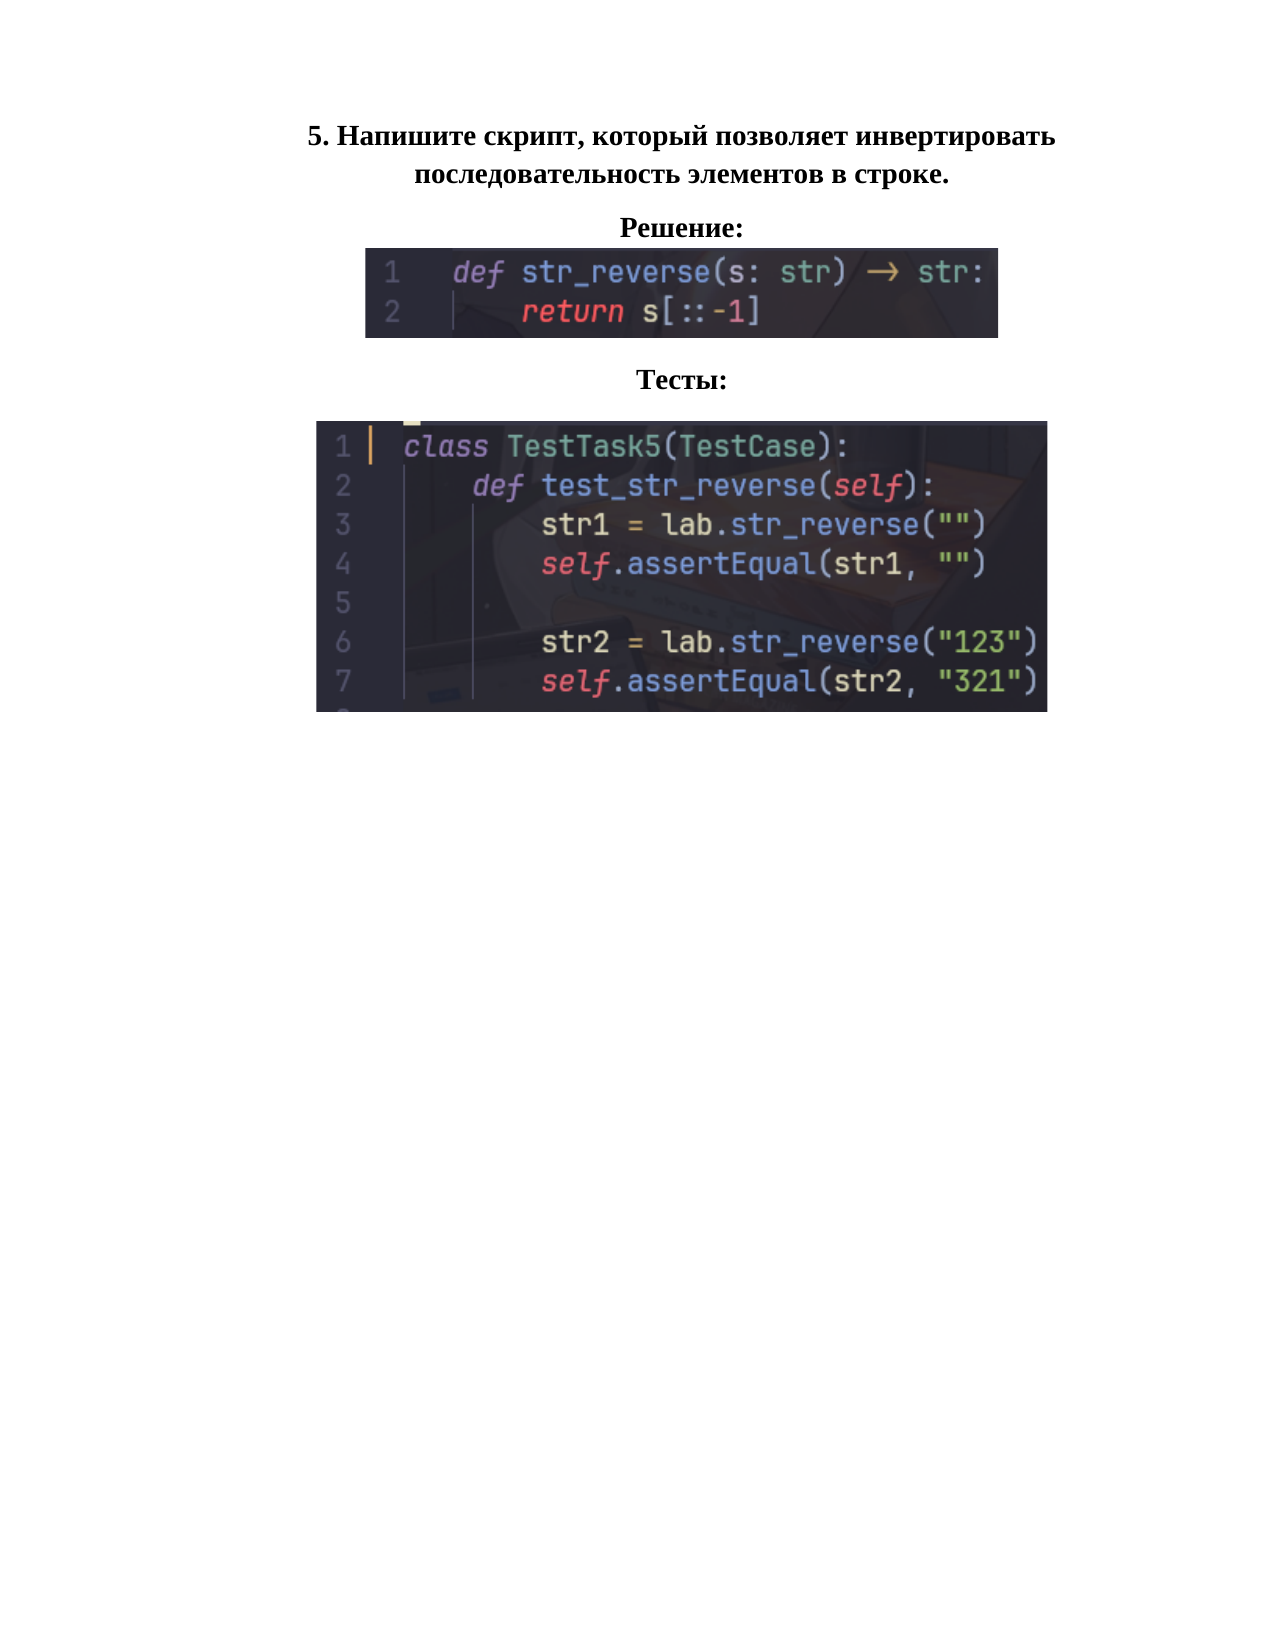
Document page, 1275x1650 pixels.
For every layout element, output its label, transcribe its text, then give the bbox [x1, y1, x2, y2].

text Решение: [177, 210, 1186, 243]
picture [316, 421, 1048, 712]
text 5. Напишите скрипт, который позволяет инвертировать последовательность элементов в строке. [177, 118, 1186, 190]
picture [365, 248, 999, 338]
text Тесты: [177, 362, 1186, 396]
